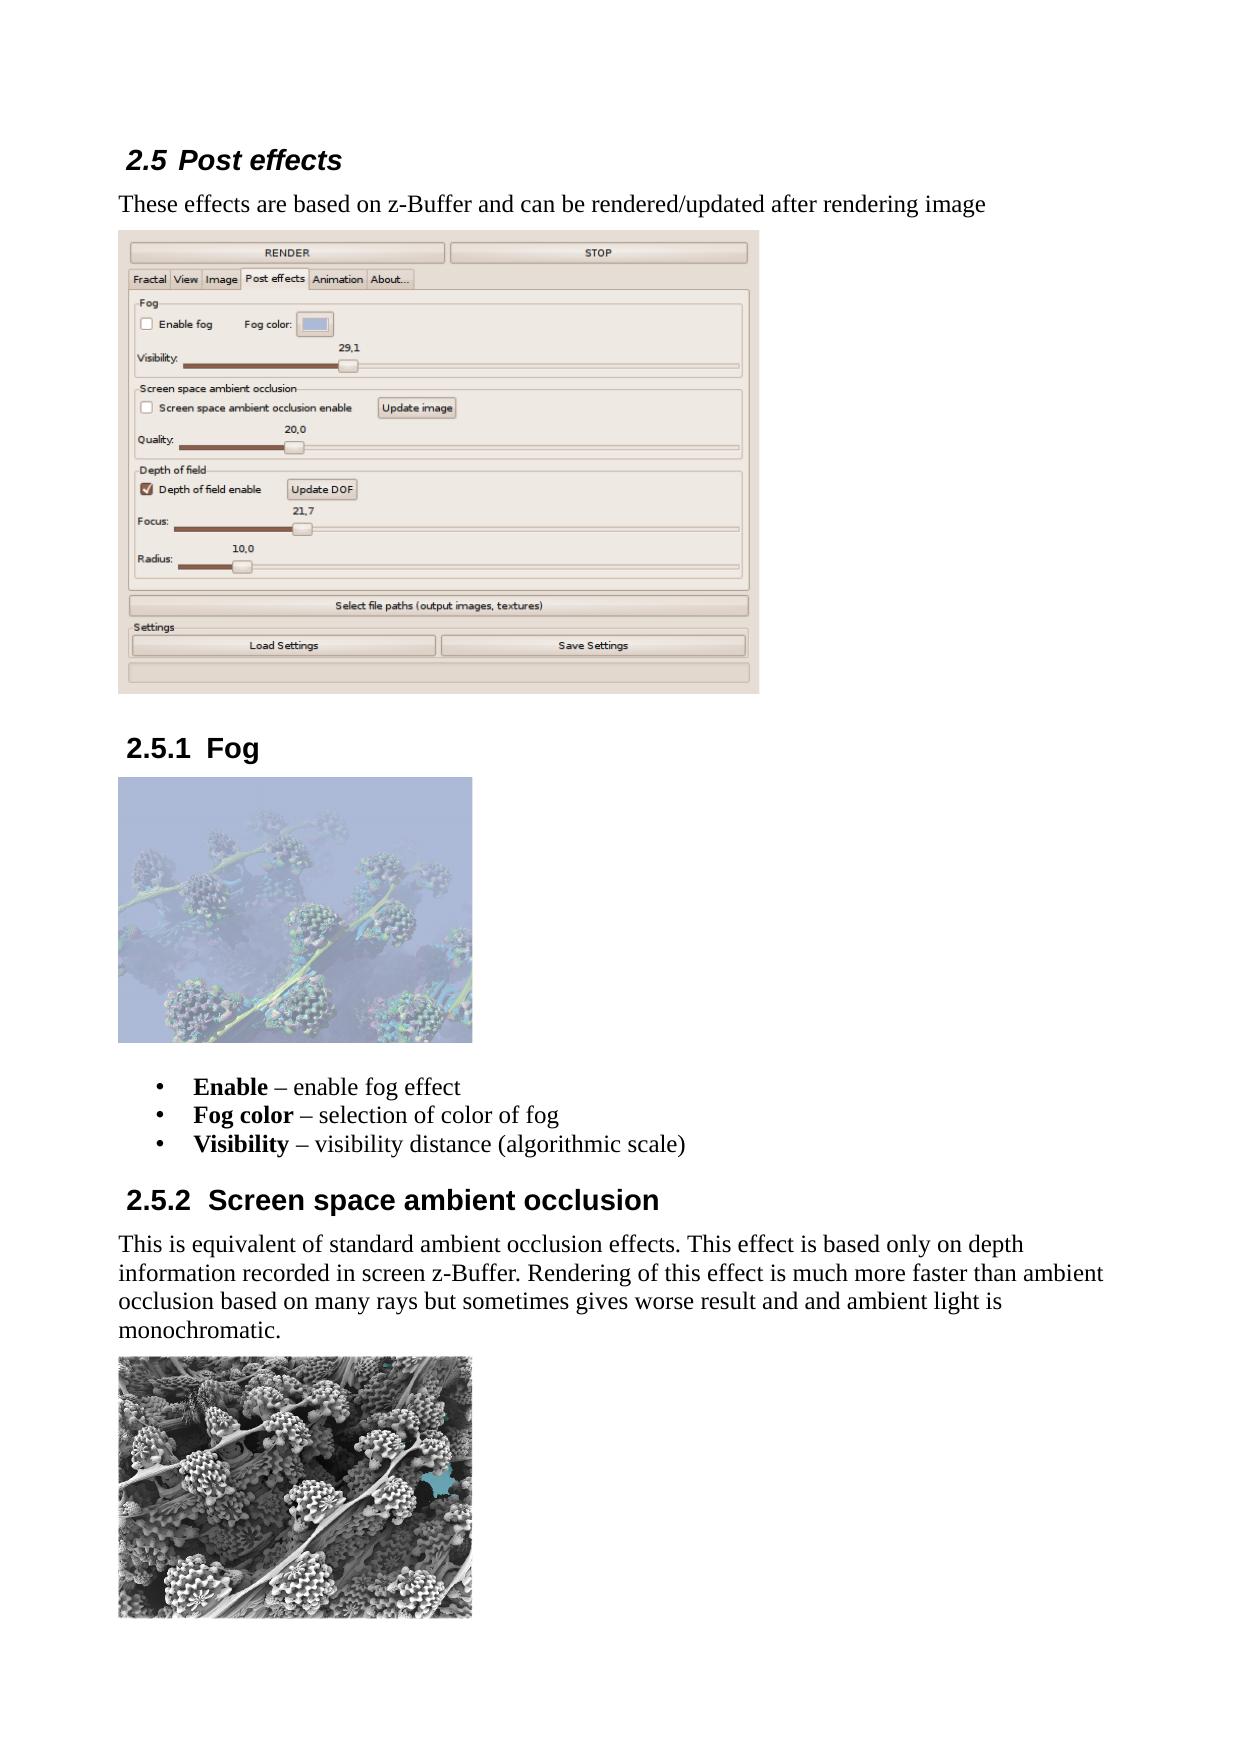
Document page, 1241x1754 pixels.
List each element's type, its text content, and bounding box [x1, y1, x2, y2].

text This is equivalent of standard ambient occlusion effects. This effect is based only on depth information recorded in screen z-Buffer. Rendering of this effect is much more faster than ambient occlusion based on many rays but sometimes gives worse result and and ambient light is monochromatic. [118, 1229, 1122, 1344]
text These effects are based on z-Buffer and can be rendered/updated after rendering image [118, 189, 1122, 218]
picture [118, 230, 760, 694]
list Visibility – visibility distance (algorithmic scale) [156, 1129, 1122, 1158]
list Enable – enable fog effect [156, 1072, 1122, 1100]
subtitle Post effects [118, 143, 1122, 177]
list Fog color – selection of color of fog [156, 1100, 1122, 1129]
subtitle Fog [118, 731, 1122, 765]
subtitle Screen space ambient occlusion [118, 1183, 1122, 1216]
picture [118, 777, 473, 1043]
picture [118, 1356, 473, 1619]
